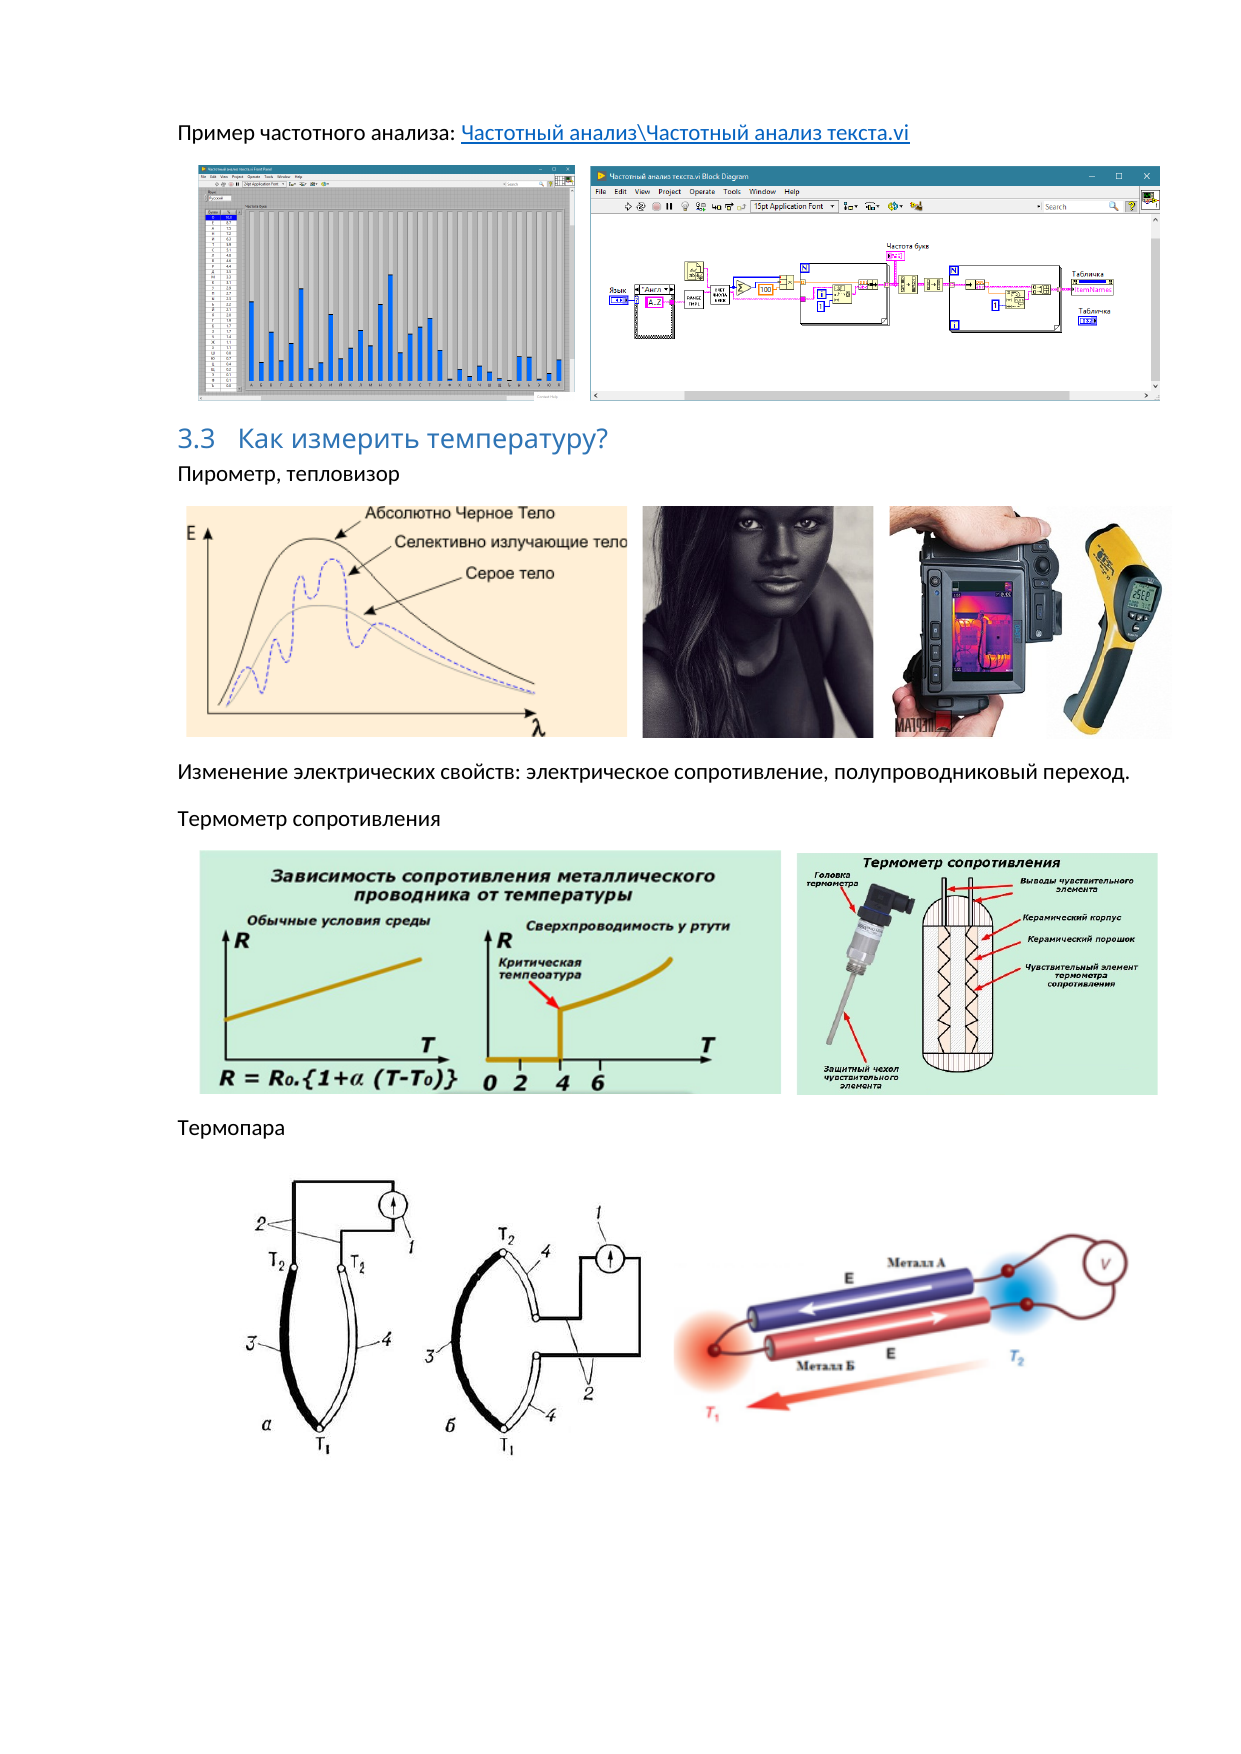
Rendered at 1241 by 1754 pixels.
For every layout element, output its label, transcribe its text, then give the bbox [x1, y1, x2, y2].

subtitle Как измерить температуру? [177, 420, 1181, 457]
picture [198, 165, 575, 401]
text Термопара [177, 1113, 1181, 1141]
picture [199, 850, 782, 1094]
picture [673, 1160, 1133, 1466]
text Пример частотного анализа: Частотный анализ\Частотный анализ текста.vi [177, 118, 1181, 146]
picture [796, 853, 1158, 1095]
picture [642, 506, 874, 738]
picture [186, 506, 628, 737]
text Изменение электрических свойств: электрическое сопротивление, полупроводниковый переход. [177, 757, 1181, 785]
picture [889, 506, 1173, 739]
picture [590, 166, 1160, 401]
text Термометр сопротивления [177, 804, 1181, 832]
picture [225, 1166, 664, 1467]
text Пирометр, тепловизор [177, 459, 1181, 488]
